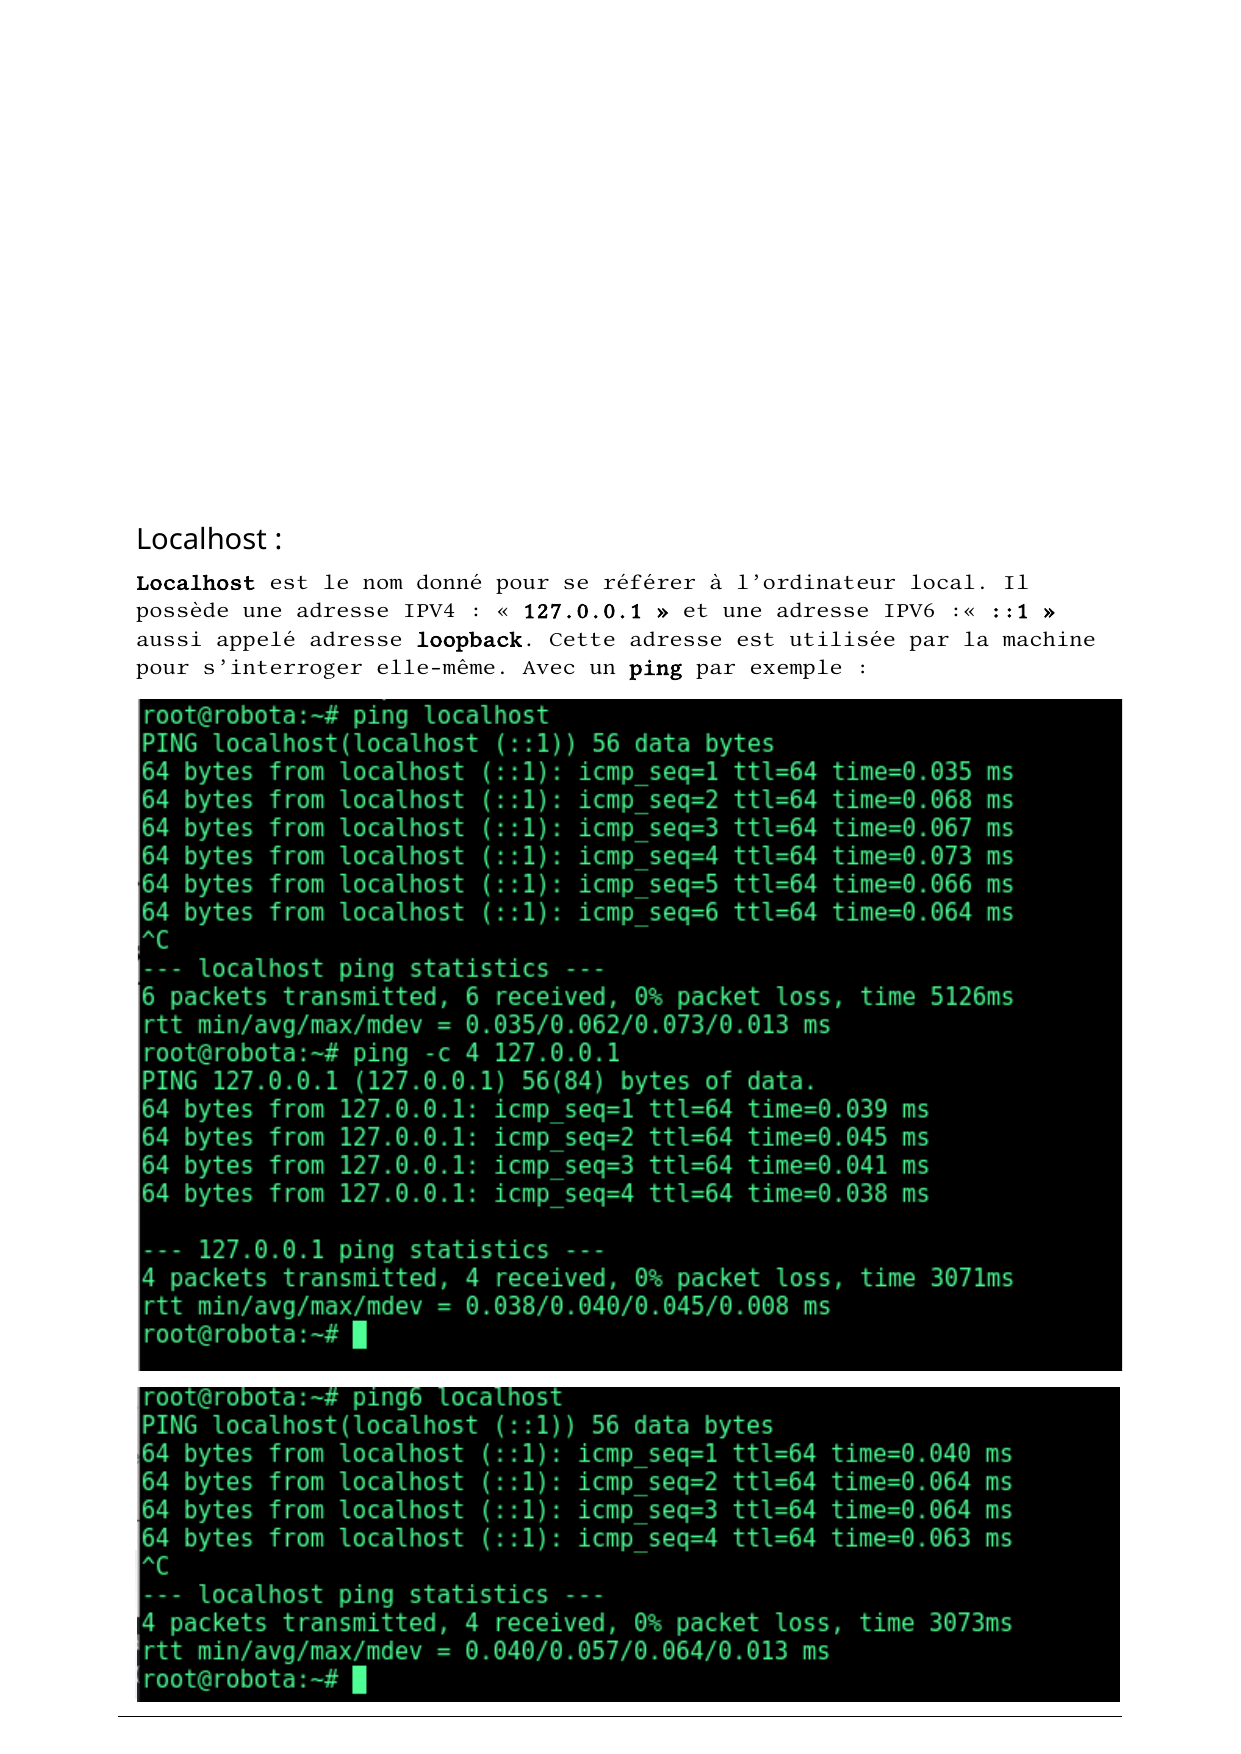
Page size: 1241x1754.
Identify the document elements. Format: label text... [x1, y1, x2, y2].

picture [137, 1387, 1120, 1702]
text Localhost est le nom donné pour se référer à l’ordinateur local. Il possède une adresse IPV4 : « 127.0.0.1 » et une adresse IPV6 :« ::1 » aussi appelé adresse loopback. Cette adresse est utilisée par la machine pour s’interroger elle-même. Avec un ping par exemple : [136, 571, 1104, 680]
subtitle Localhost : [136, 519, 1104, 558]
picture [137, 699, 1123, 1371]
